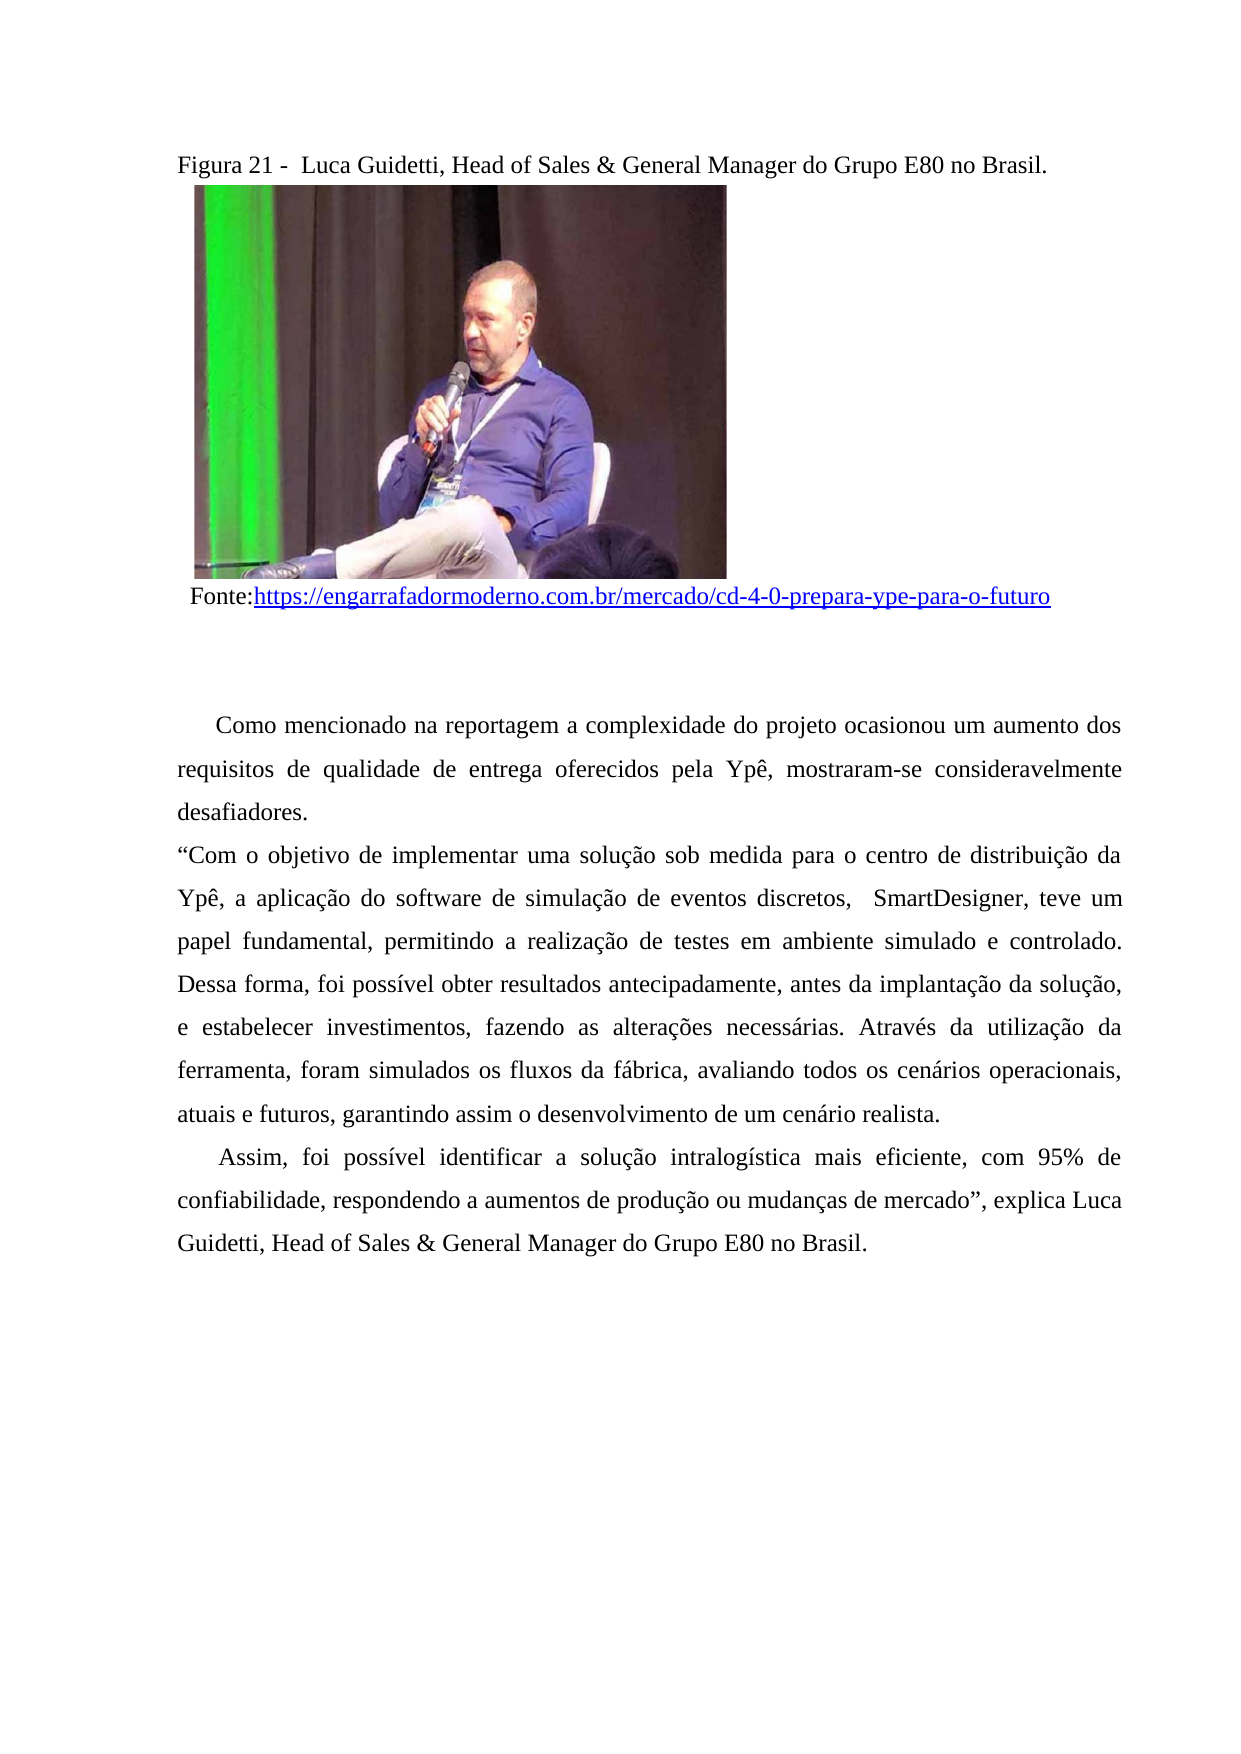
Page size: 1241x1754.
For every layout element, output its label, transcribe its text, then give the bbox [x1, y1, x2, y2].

text Fonte:https://engarrafadormoderno.com.br/mercado/cd-4-0-prepara-ype-para-o-futuro [177, 581, 1123, 610]
text Figura 21 - Luca Guidetti, Head of Sales & General Manager do Grupo E80 no Brasil. [177, 150, 1123, 179]
text Assim, foi possível identificar a solução intralogística mais eficiente, com 95% de confiabilidade, respondendo a aumentos de produção ou mudanças de mercado”, explica Luca Guidetti, Head of Sales & General Manager do Grupo E80 no Brasil. [177, 1142, 1123, 1257]
text Como mencionado na reportagem a complexidade do projeto ocasionou um aumento dos requisitos de qualidade de entrega oferecidos pela Ypê, mostraram-se consideravelmente desafiadores. [177, 711, 1123, 826]
picture [194, 185, 727, 579]
text “Com o objetivo de implementar uma solução sob medida para o centro de distribuição da Ypê, a aplicação do software de simulação de eventos discretos, SmartDesigner, teve um papel fundamental, permitindo a realização de testes em ambiente simulado e controlado. Dessa forma, foi possível obter resultados antecipadamente, antes da implantação da solução, e estabelecer investimentos, fazendo as alterações necessárias. Através da utilização da ferramenta, foram simulados os fluxos da fábrica, avaliando todos os cenários operacionais, atuais e futuros, garantindo assim o desenvolvimento de um cenário realista. [177, 840, 1123, 1127]
